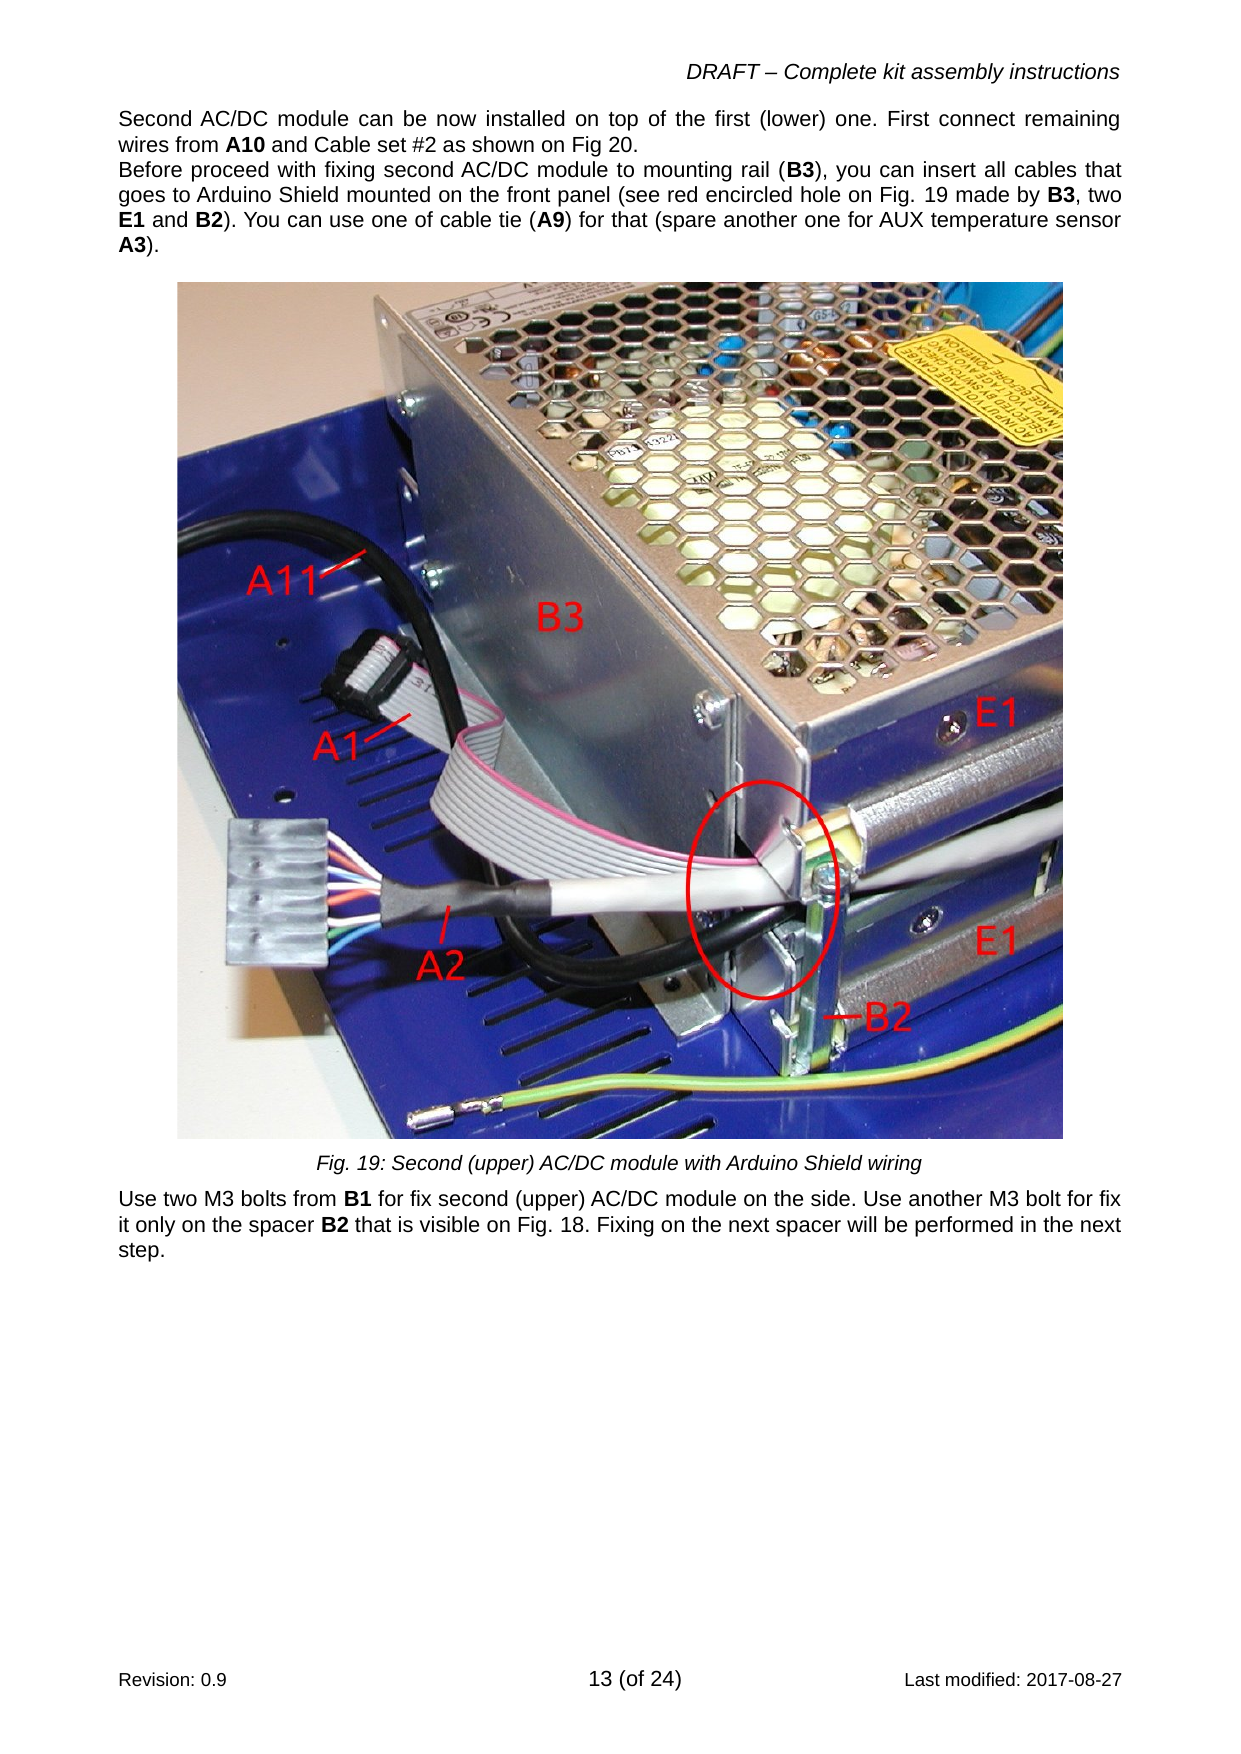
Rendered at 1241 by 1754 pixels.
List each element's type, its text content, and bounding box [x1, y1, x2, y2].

text Second AC/DC module can be now installed on top of the first (lower) one. First connect remaining wires from A10 and Cable set #2 as shown on Fig 20. [118, 106, 1122, 157]
text Use two M3 bolts from B1 for fix second (upper) AC/DC module on the side. Use another M3 bolt for fix it only on the spacer B2 that is visible on Fig. 18. Fixing on the next spacer will be performed in the next step. [118, 283, 1122, 1262]
picture [177, 282, 1063, 1139]
text Fig. 19: Second (upper) AC/DC module with Arduino Shield wiring [177, 1139, 1063, 1174]
text Before proceed with fixing second AC/DC module to mounting rail (B3), you can insert all cables that goes to Arduino Shield mounted on the front panel (see red encircled hole on Fig. 19 made by B3, two E1 and B2). You can use one of cable tie (A9) for that (spare another one for AUX temperature sensor A3). [118, 157, 1122, 257]
